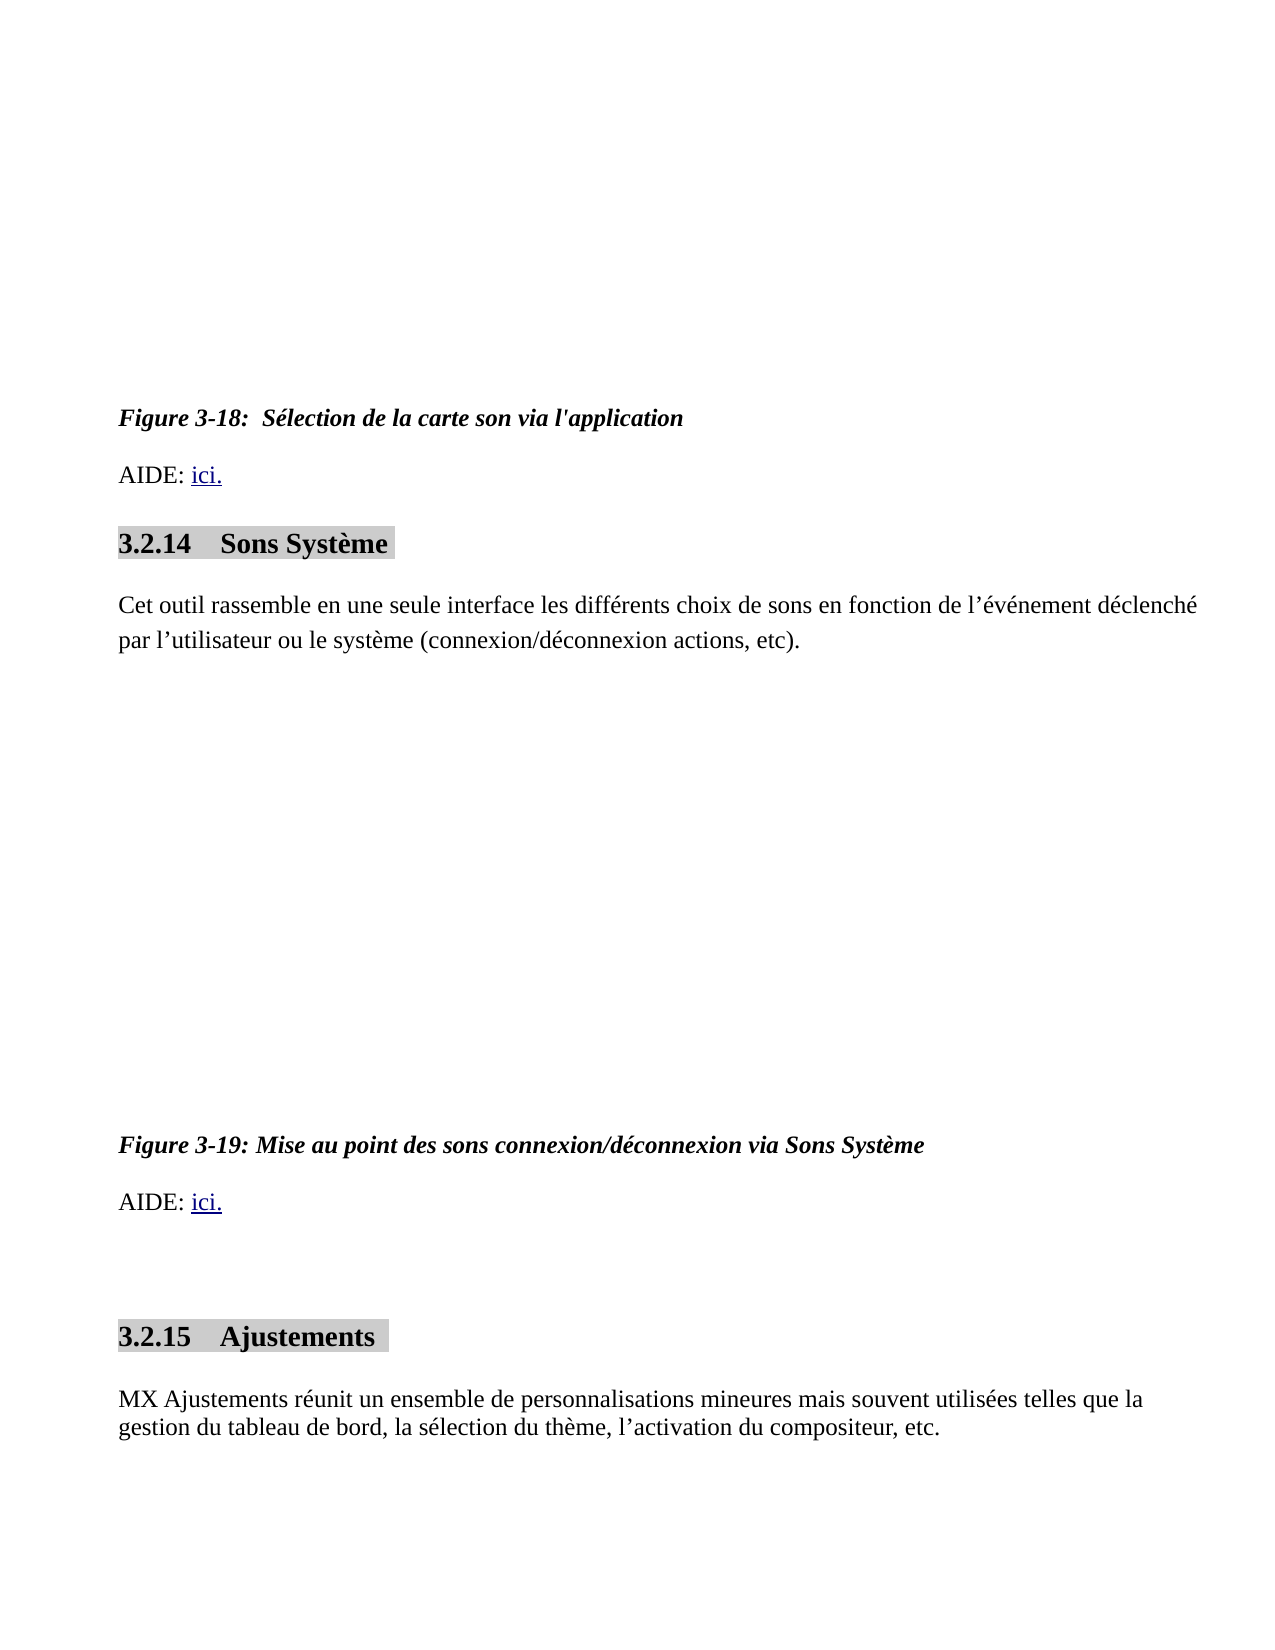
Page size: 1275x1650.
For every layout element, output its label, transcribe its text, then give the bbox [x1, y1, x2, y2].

text MX Ajustements réunit un ensemble de personnalisations mineures mais souvent utilisées telles que la gestion du tableau de bord, la sélection du thème, l’activation du compositeur, etc. [118, 1384, 1216, 1441]
subtitle 3.2.15 Ajustements [389, 1319, 1216, 1352]
text AIDE: ici. [118, 1187, 1216, 1216]
subtitle 3.2.14 Sons Système [395, 526, 1216, 559]
text AIDE: ici. [118, 460, 1216, 489]
text Figure 3-19: Mise au point des sons connexion/déconnexion via Sons Système [118, 1131, 1216, 1159]
text Cet outil rassemble en une seule interface les différents choix de sons en fonction de l’événement déclenché par l’utilisateur ou le système (connexion/déconnexion actions, etc). [118, 591, 1216, 654]
text Figure 3-18: Sélection de la carte son via l'application [118, 403, 1216, 432]
